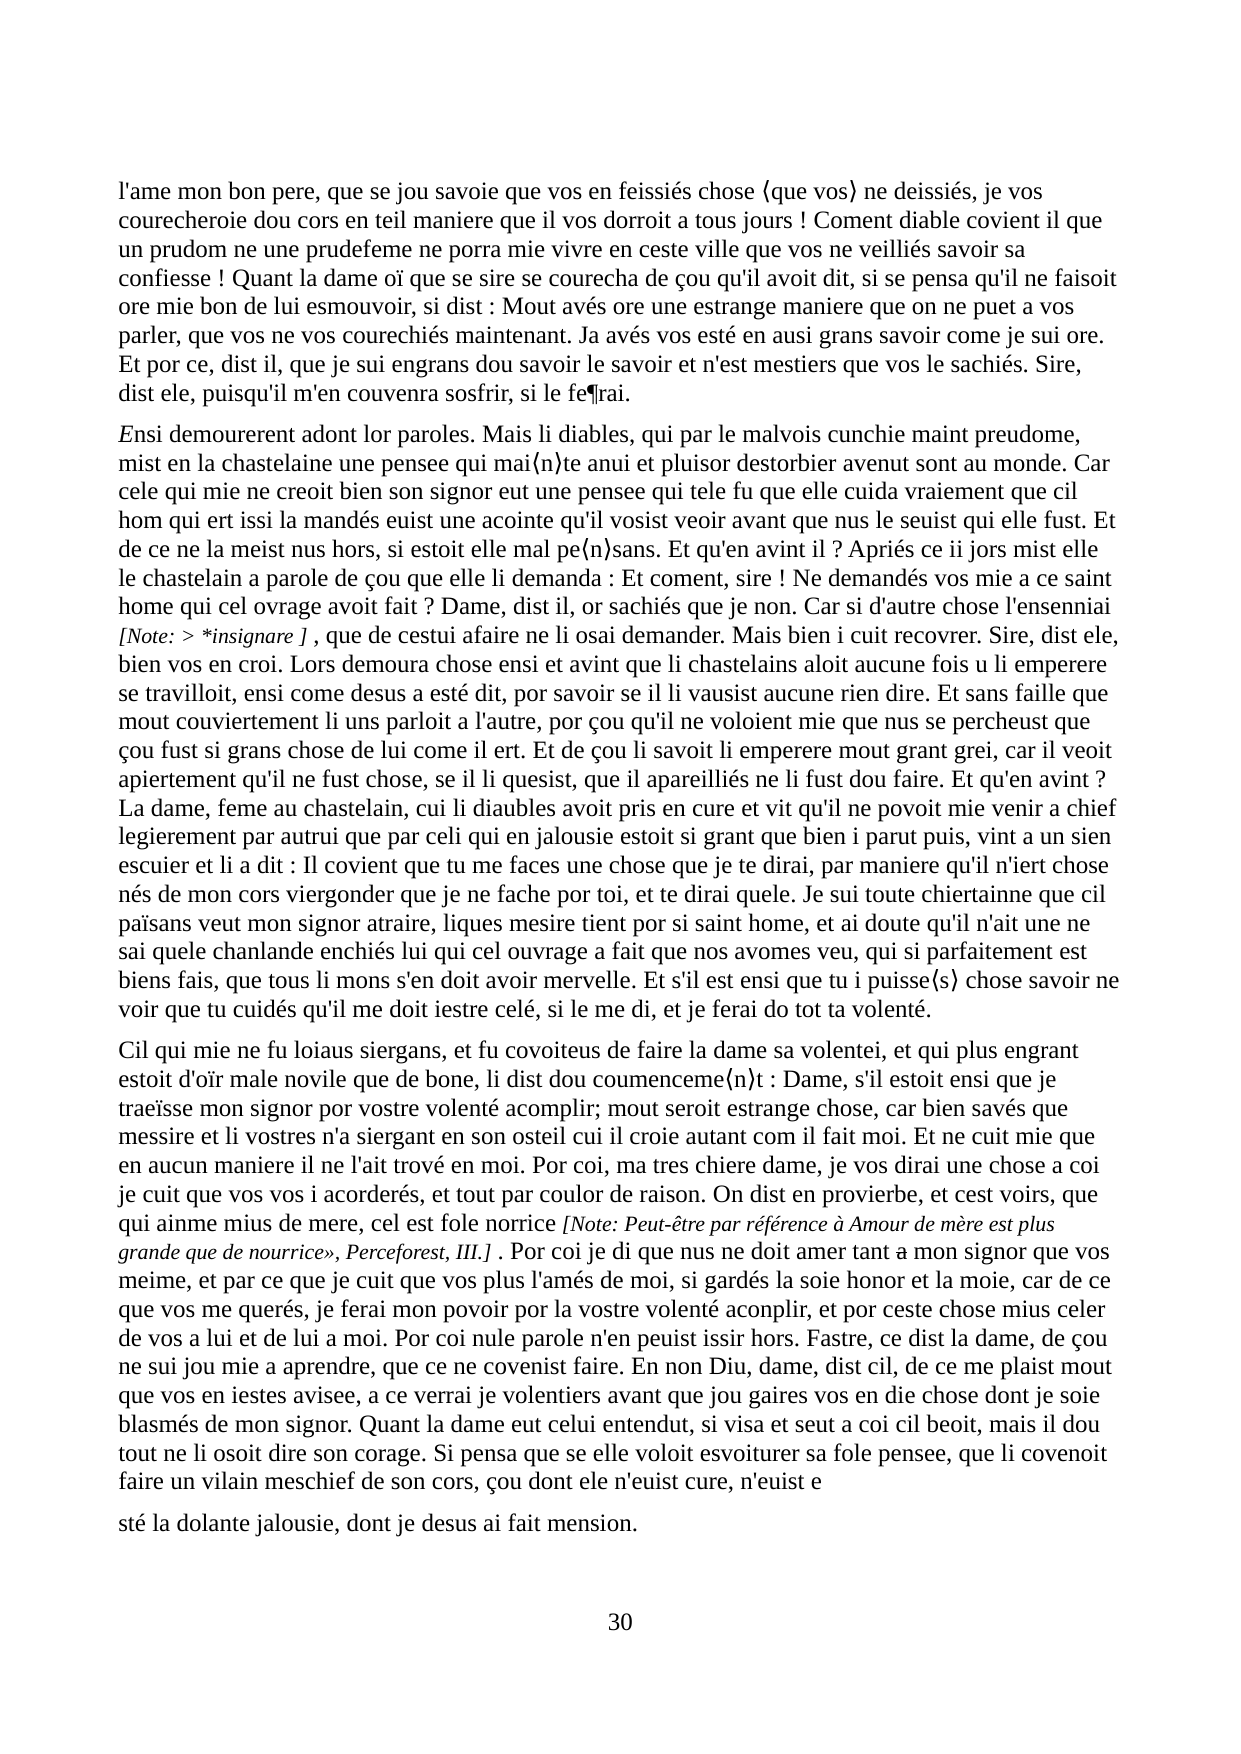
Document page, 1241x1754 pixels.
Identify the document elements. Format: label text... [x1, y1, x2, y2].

text Cil qui mie ne fu loiaus siergans, et fu covoiteus de faire la dame sa volentei, et qui plus engrant estoit d'oïr male novile que de bone, li dist dou coumenceme⟨n⟩t : Dame, s'il estoit ensi que je traeïsse mon signor por vostre volenté acomplir; mout seroit estrange chose, car bien savés que messire et li vostres n'a siergant en son osteil cui il croie autant com il fait moi. Et ne cuit mie que en aucun maniere il ne l'ait trové en moi. Por coi, ma tres chiere dame, je vos dirai une chose a coi je cuit que vos vos i acorderés, et tout par coulor de raison. On dist en provierbe, et cest voirs, que qui ainme mius de mere, cel est fole norrice [Note: Peut-être par référence à Amour de mère est plus grande que de nourrice», Perceforest, III.] . Por coi je di que nus ne doit amer tant a mon signor que vos meime, et par ce que je cuit que vos plus l'amés de moi, si gardés la soie honor et la moie, car de ce que vos me querés, je ferai mon povoir por la vostre volenté aconplir, et por ceste chose mius celer de vos a lui et de lui a moi. Por coi nule parole n'en peuist issir hors. Fastre, ce dist la dame, de çou ne sui jou mie a aprendre, que ce ne covenist faire. En non Diu, dame, dist cil, de ce me plaist mout que vos en iestes avisee, a ce verrai je volentiers avant que jou gaires vos en die chose dont je soie blasmés de mon signor. Quant la dame eut celui entendut, si visa et seut a coi cil beoit, mais il dou tout ne li osoit dire son corage. Si pensa que se elle voloit esvoiturer sa fole pensee, que li covenoit faire un vilain meschief de son cors, çou dont ele n'euist cure, n'euist e [118, 891, 1122, 1351]
text li emperere au chastelain et envint a sa manuevre. La chastelaine envint a son signor et li dist : Or me di[t]es [Note: Sans le -s on pourrait avoir cet infinitif jussif. Mais l'ajout du -s suscrit n'entraîne-t-il pas la nécessité de corriger en dites ?] vos que cil bons hom est. Dame, dist il, boins et hom est il ne je ne cuit mie que en tout l'empire de Rome ne de Coustantinoble ait si saint home que je cuit qu'il est. Coment, dist elle le savés vos ? Dame, dist il, ne me demandés autre chose de lui que je vos ⟨di⟩ ja. Autre chose ne vos en dirai. Coment ! dist elle, avés vos covena⟨n⟩ces a lui que vos ne volés mie que je sace ? Dame, dist il, n'ai jou. Par mon signor saint Nicholas, si avés ! Et s'il est ensi que je n'en sace la verité, mal ira li afaires ! Dame, dame, dist il, sousfrés de ce dire, que foi que je doi a l'ame mon bon pere, que se jou savoie que vos en feissiés chose ⟨que vos⟩ ne deissiés, je vos courecheroie dou cors en teil maniere que il vos dorroit a tous jours ! Coment diable covient il que un prudom ne une prudefeme ne porra mie vivre en ceste ville que vos ne veilliés savoir sa confiesse ! Quant la dame oï que se sire se courecha de çou qu'il avoit dit, si se pensa qu'il ne faisoit ore mie bon de lui esmouvoir, si dist : Mout avés ore une estrange maniere que on ne puet a vos parler, que vos ne vos courechiés maintenant. Ja avés vos esté en ausi grans savoir come je sui ore. Et por ce, dist il, que je sui engrans dou savoir le savoir et n'est mestiers que vos le sachiés. Sire, dist ele, puisqu'il m'en couvenra sosfrir, si le fe¶rai. [118, 176, 1122, 263]
text sté la dolante jalousie, dont je desus ai fait mension. [118, 1364, 1122, 1393]
text Lors avint de ceste chose une laide aventure, car la dame estoit mout anieuse que ele ne povoit avoir nul oir de son signor. Si avint de çou que li diaubles, ausi come jou ai dit deseure, ne beoit mie sans plus un seul a cu⟨n⟩chiier. Anchois avint a celui Fastre et li dist : « Amis, pluisors raisons me mainnent a çou qu'il me covient que je soie plus privee de vos que je ne soie de mon signor, de coi je ne pus avoir oir de lui, qui la tiere doie tenir empriés lui. Por coi je sui et ai esté mout destorbee, por ce que je cuit vraiement qu'il ne m'ainme mie ne prise come il deveroit [Note: Exemple de «e svarabhaktique» dans un cond.] et sai tout vraiement c'autres femes il aime mius de moi. Et por toute sifaites choses et autres que je vos ai dites, me covient que je m'abandoins a faire vostre plaine volenté et la moie. Dame, dist cil, ne voi en ceste chose nule rien dont vos puissiés iestre blasmé d'ome qui s'entendist, et ma vole⟨n⟩tés n'iert autre que por metre, et tors ne vos fauroi a mort ne a vie. [118, 1405, 1122, 1549]
text Ensi demourerent adont lor paroles. Mais li diables, qui par le malvois cunchie maint preudome, mist en la chastelaine une pensee qui mai⟨n⟩te anui et pluisor destorbier avenut sont au monde. Car cele qui mie ne creoit bien son signor eut une pensee qui tele fu que elle cuida vraiement que cil hom qui ert issi la mandés euist une acointe qu'il vosist veoir avant que nus le seuist qui elle fust. Et de ce ne la meist nus hors, si estoit elle mal pe⟨n⟩sans. Et qu'en avint il ? Apriés ce ii jors mist elle le chastelain a parole de çou que elle li demanda : Et coment, sire ! Ne demandés vos mie a ce saint home qui cel ovrage avoit fait ? Dame, dist il, or sachiés que je non. Car si d'autre chose l'ensenniai [Note: > *insignare ] , que de cestui afaire ne li osai demander. Mais bien i cuit recovrer. Sire, dist ele, bien vos en croi. Lors demoura chose ensi et avint que li chastelains aloit aucune fois u li emperere se travilloit, ensi come desus a esté dit, por savoir se il li vausist aucune rien dire. Et sans faille que mout couviertement li uns parloit a l'autre, por çou qu'il ne voloient mie que nus se percheust que çou fust si grans chose de lui come il ert. Et de çou li savoit li emperere mout grant grei, car il veoit apiertement qu'il ne fust chose, se il li quesist, que il apareilliés ne li fust dou faire. Et qu'en avint ? La dame, feme au chastelain, cui li diaubles avoit pris en cure et vit qu'il ne povoit mie venir a chief legierement par autrui que par celi qui en jalousie estoit si grant que bien i parut puis, vint a un sien escuier et li a dit : Il covient que tu me faces une chose que je te dirai, par maniere qu'il n'iert chose nés de mon cors viergonder que je ne fache por toi, et te dirai quele. Je sui toute chiertainne que cil païsans veut mon signor atraire, liques mesire tient por si saint home, et ai doute qu'il n'ait une ne sai quele chanlande enchiés lui qui cel ouvrage a fait que nos avomes veu, qui si parfaitement est biens fais, que tous li mons s'en doit avoir mervelle. Et s'il est ensi que tu i puisse⟨s⟩ chose savoir ne voir que tu cuidés qu'il me doit iestre celé, si le me di, et je ferai do tot ta volenté. [118, 275, 1122, 879]
